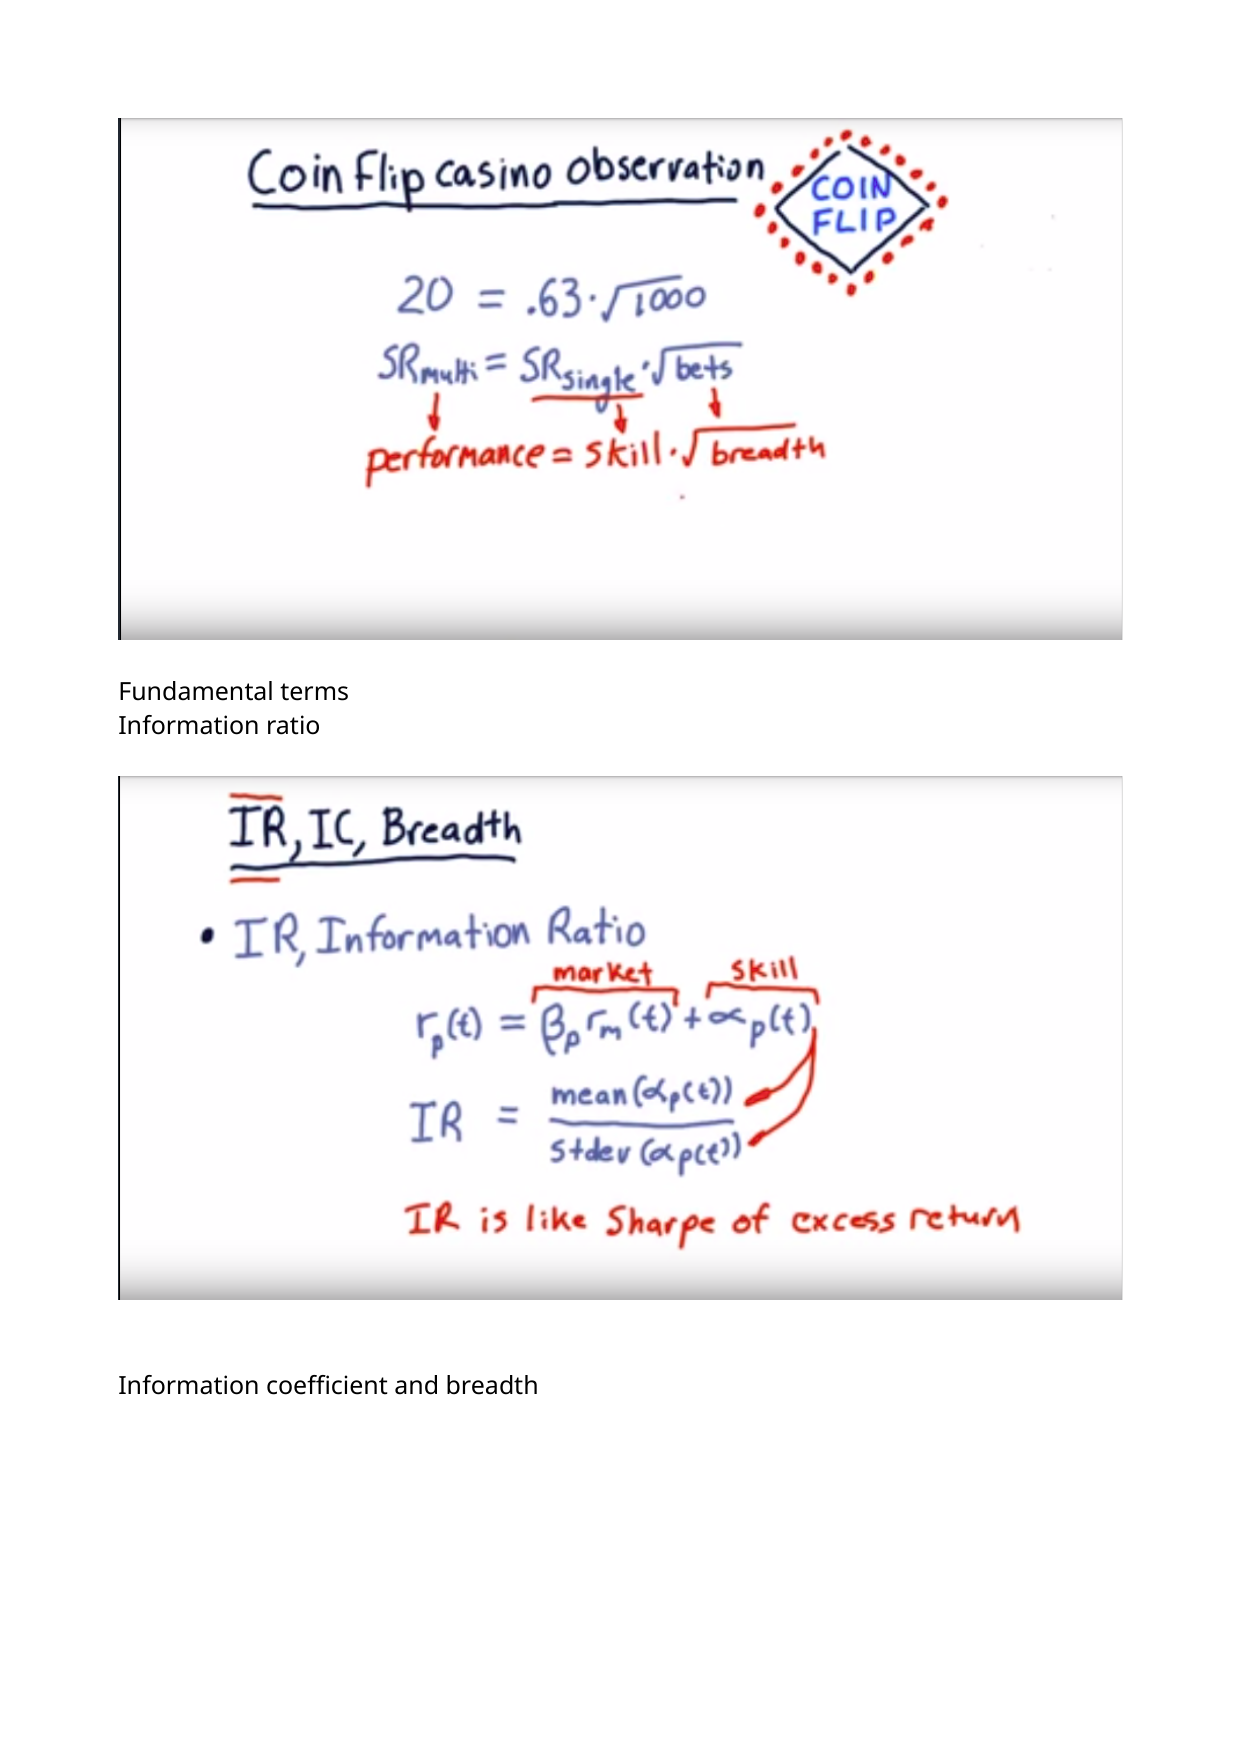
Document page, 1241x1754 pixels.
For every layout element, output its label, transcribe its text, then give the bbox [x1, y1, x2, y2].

picture [118, 118, 1123, 640]
text Information coefficient and breadth [118, 1367, 1122, 1401]
text Fundamental terms [118, 674, 1122, 708]
picture [118, 776, 1123, 1300]
text Information ratio [118, 708, 1122, 742]
